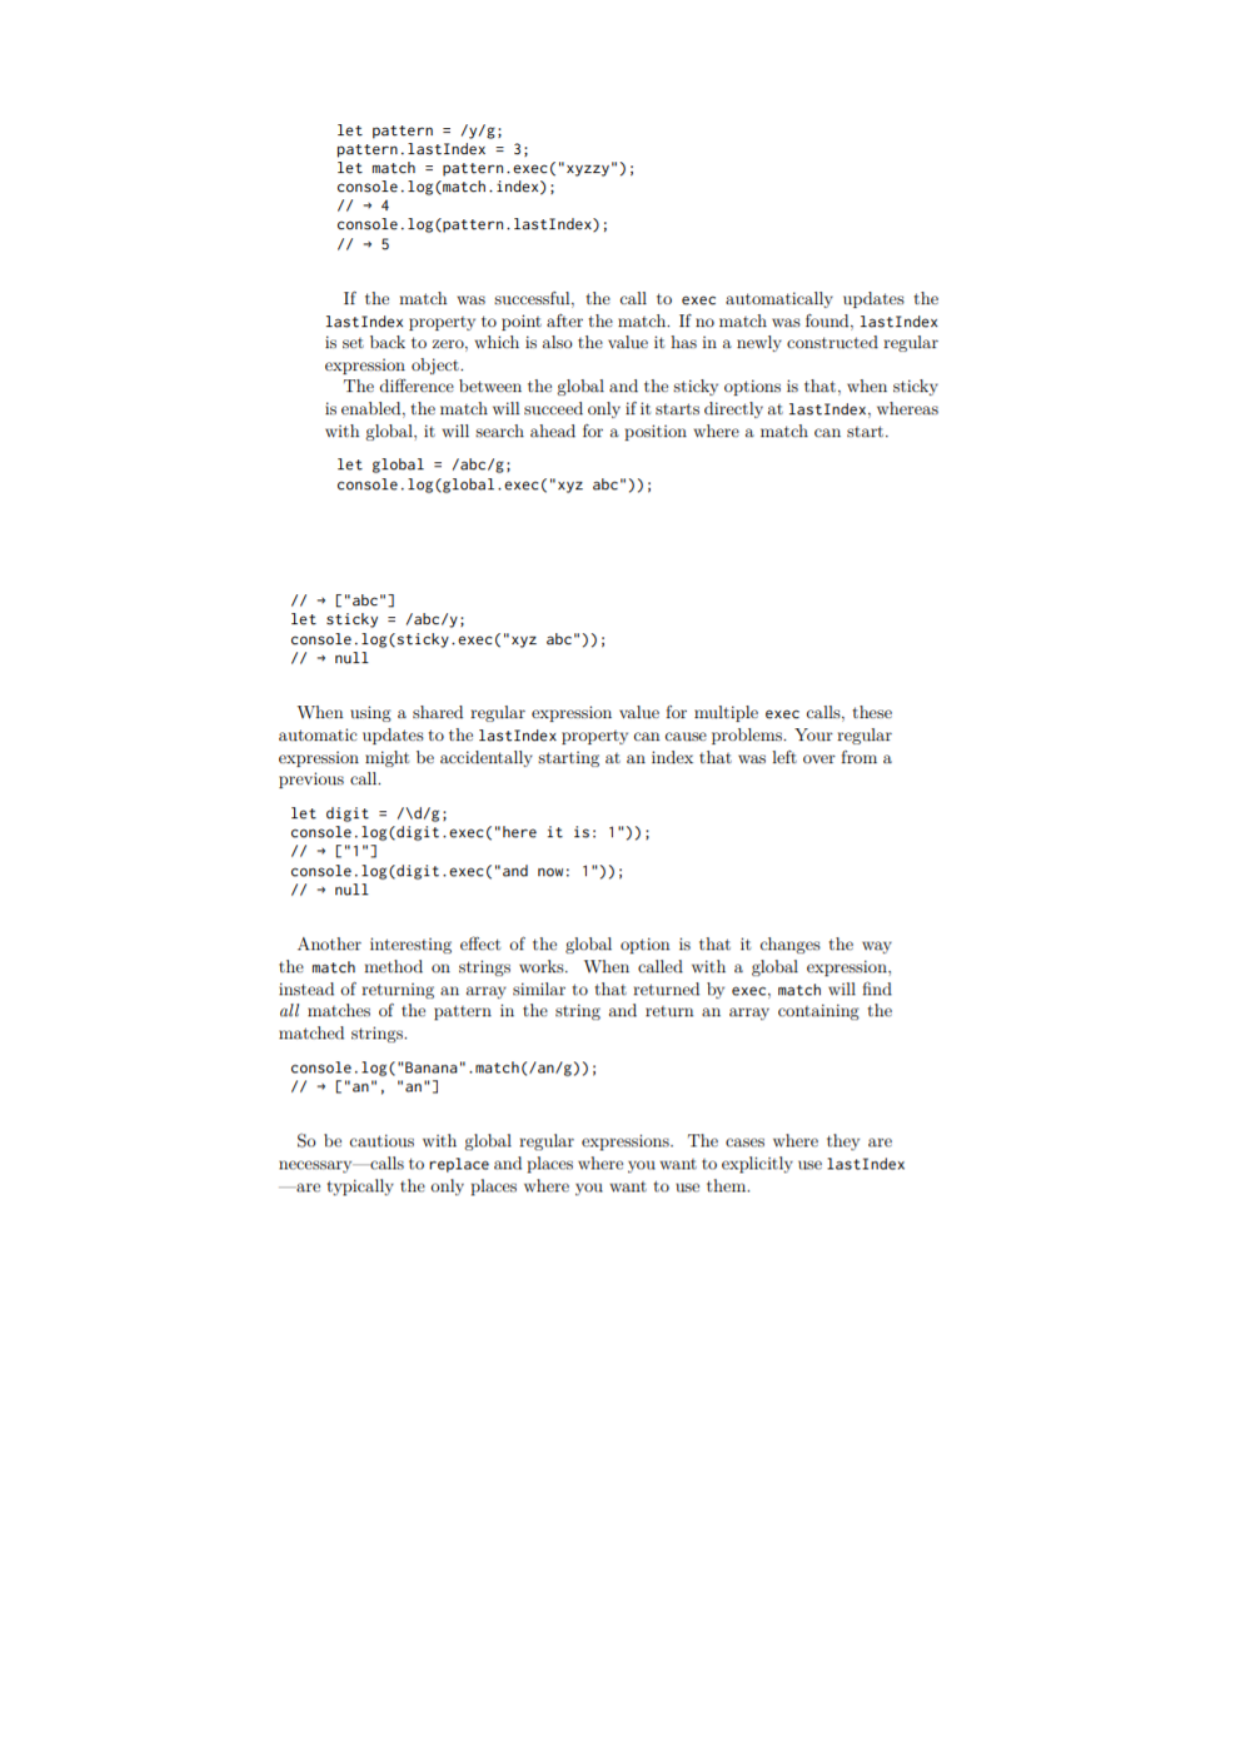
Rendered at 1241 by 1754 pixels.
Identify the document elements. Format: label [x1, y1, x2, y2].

picture [289, 118, 951, 527]
picture [264, 578, 976, 1204]
